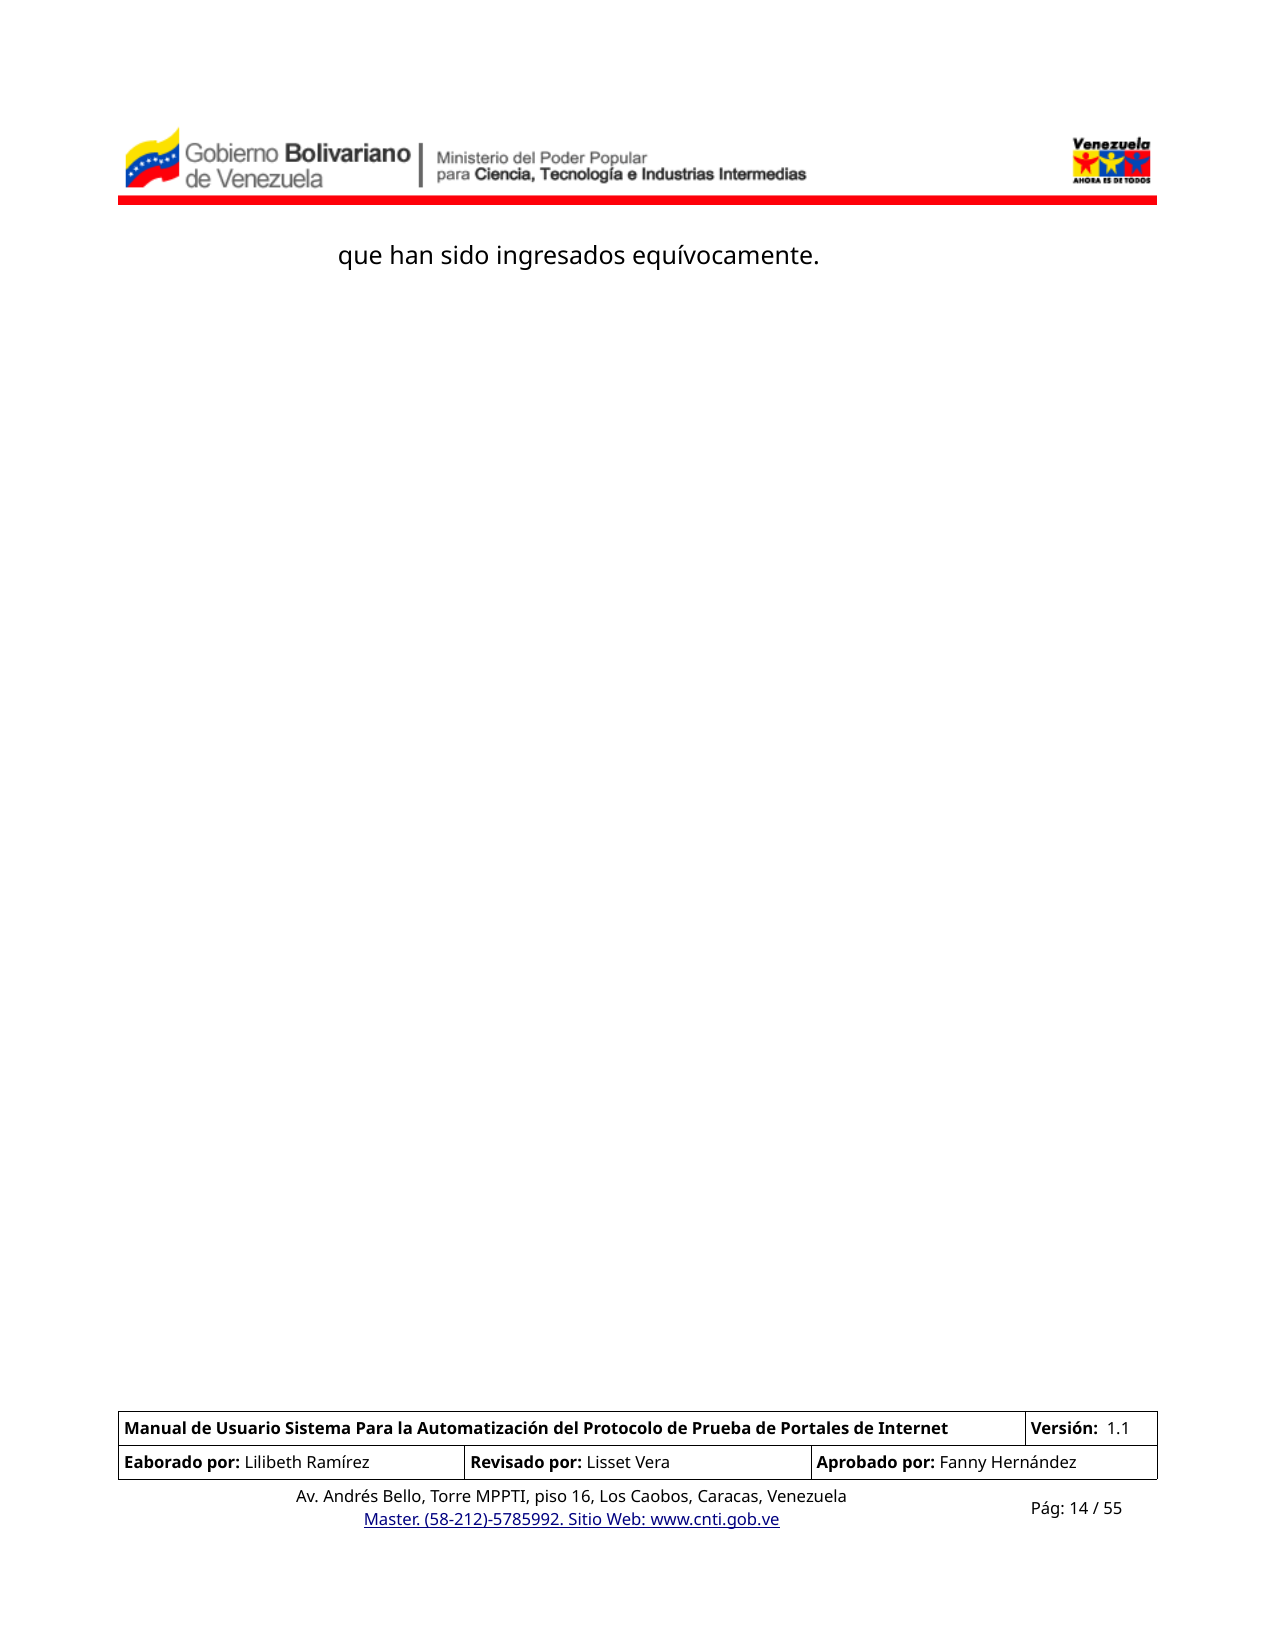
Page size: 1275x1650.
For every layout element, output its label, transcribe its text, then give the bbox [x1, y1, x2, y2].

picture [118, 119, 1157, 205]
list que han sido ingresados equívocamente. [300, 238, 1157, 272]
